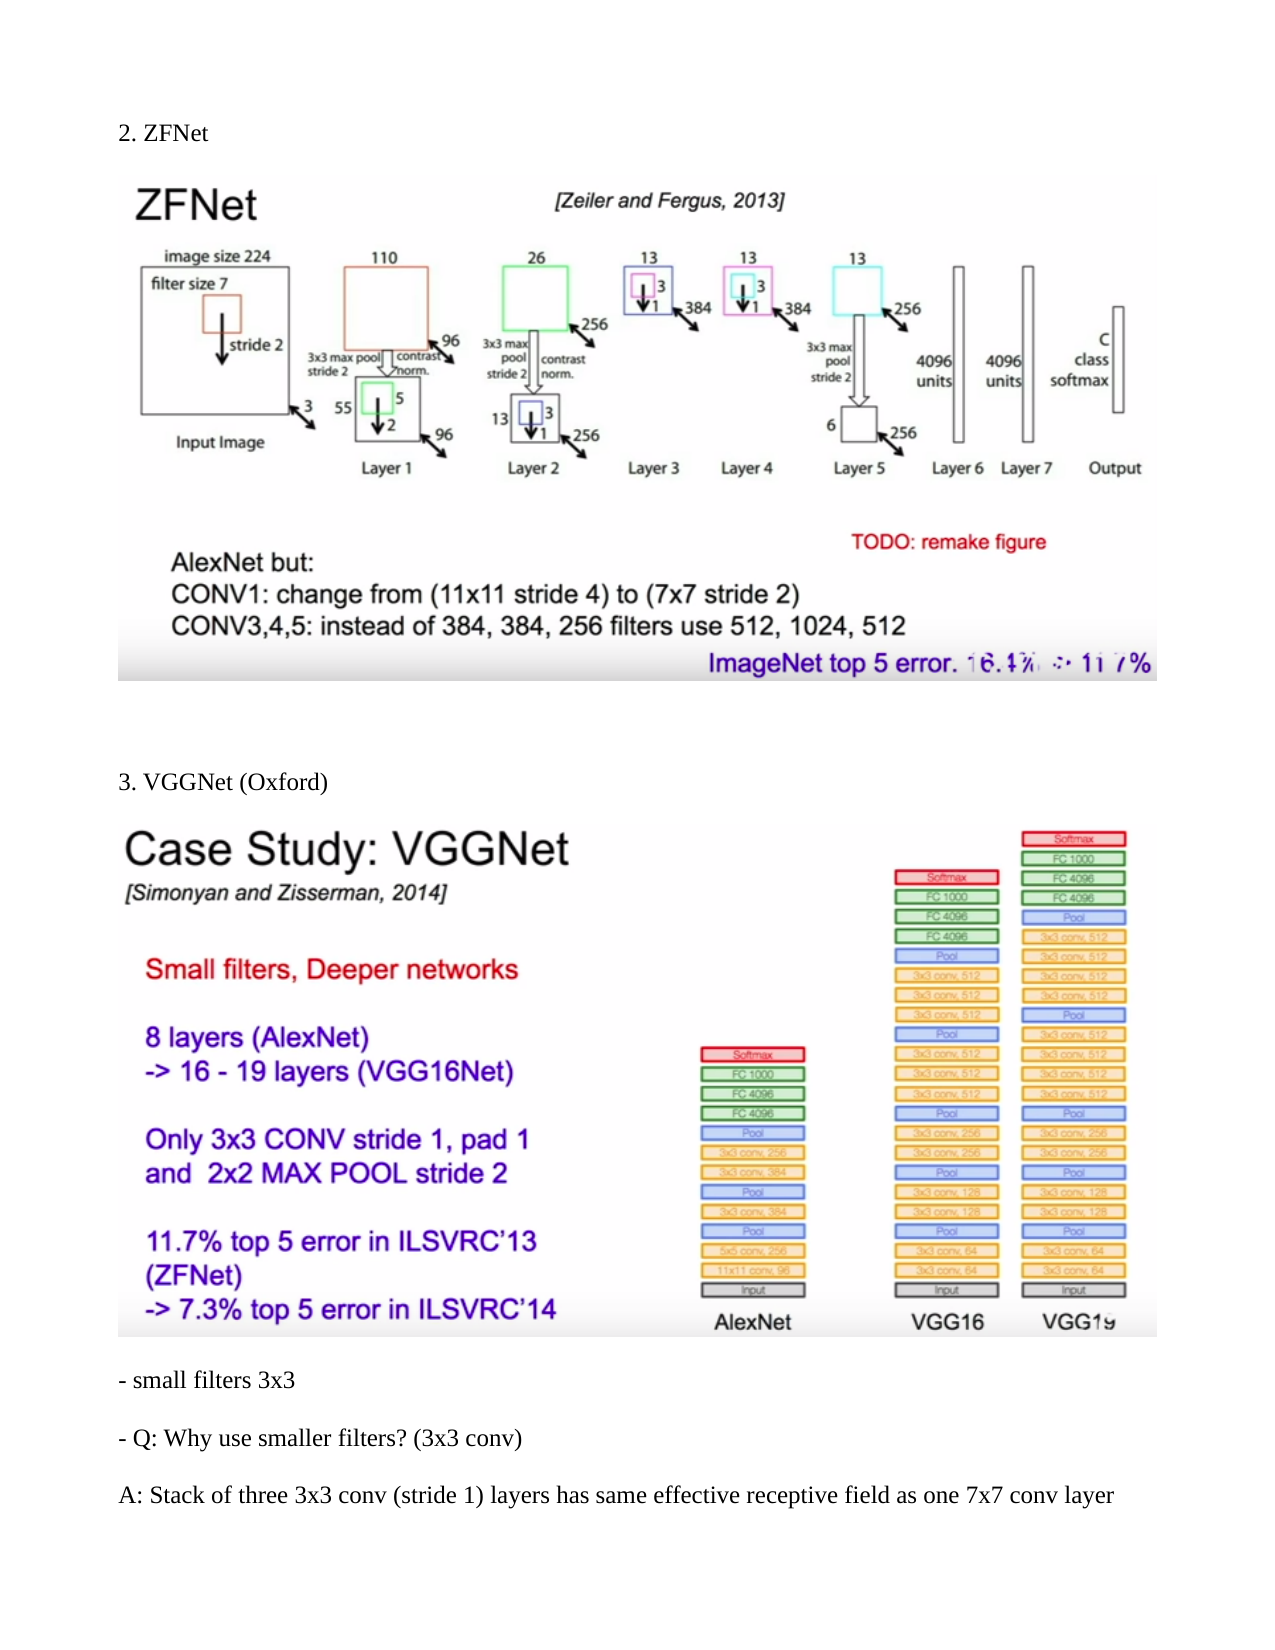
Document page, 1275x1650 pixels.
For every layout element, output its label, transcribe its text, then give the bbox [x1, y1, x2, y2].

text 3. VGGNet (Oxford) [118, 767, 1157, 796]
picture [118, 824, 1157, 1337]
text A: Stack of three 3x3 conv (stride 1) layers has same effective receptive field as one 7x7 conv layer [118, 1480, 1157, 1509]
picture [118, 175, 1157, 681]
text 2. ZFNet [118, 118, 1157, 147]
text - small filters 3x3 [118, 1365, 1157, 1394]
text - Q: Why use smaller filters? (3x3 conv) [118, 1423, 1157, 1451]
